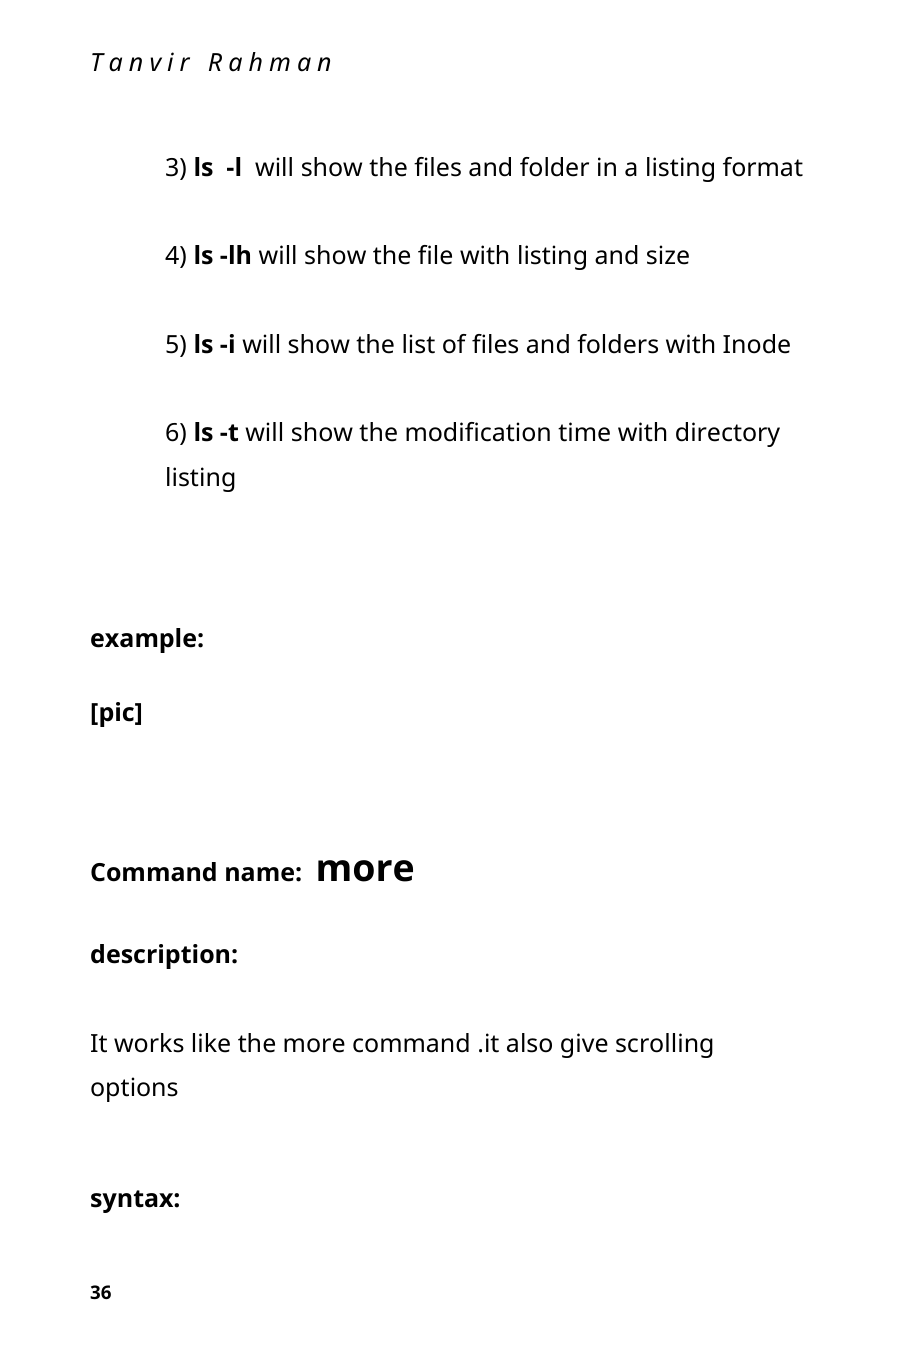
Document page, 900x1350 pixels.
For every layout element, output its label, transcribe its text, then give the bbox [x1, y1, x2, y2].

text Command name: more [90, 841, 810, 892]
text syntax: [90, 1181, 810, 1214]
text 6) ls -t will show the modification time with directory listing [90, 415, 810, 493]
text description: [90, 937, 810, 971]
text example: [90, 621, 810, 655]
text 5) ls -i will show the list of files and folders with Inode [90, 326, 810, 360]
text 3) ls -l will show the files and folder in a listing format [90, 149, 810, 183]
text 4) ls -lh will show the file with listing and size [90, 238, 810, 272]
text [pic] [90, 694, 810, 729]
text It works like the more command .it also give scrolling options [90, 1026, 810, 1104]
